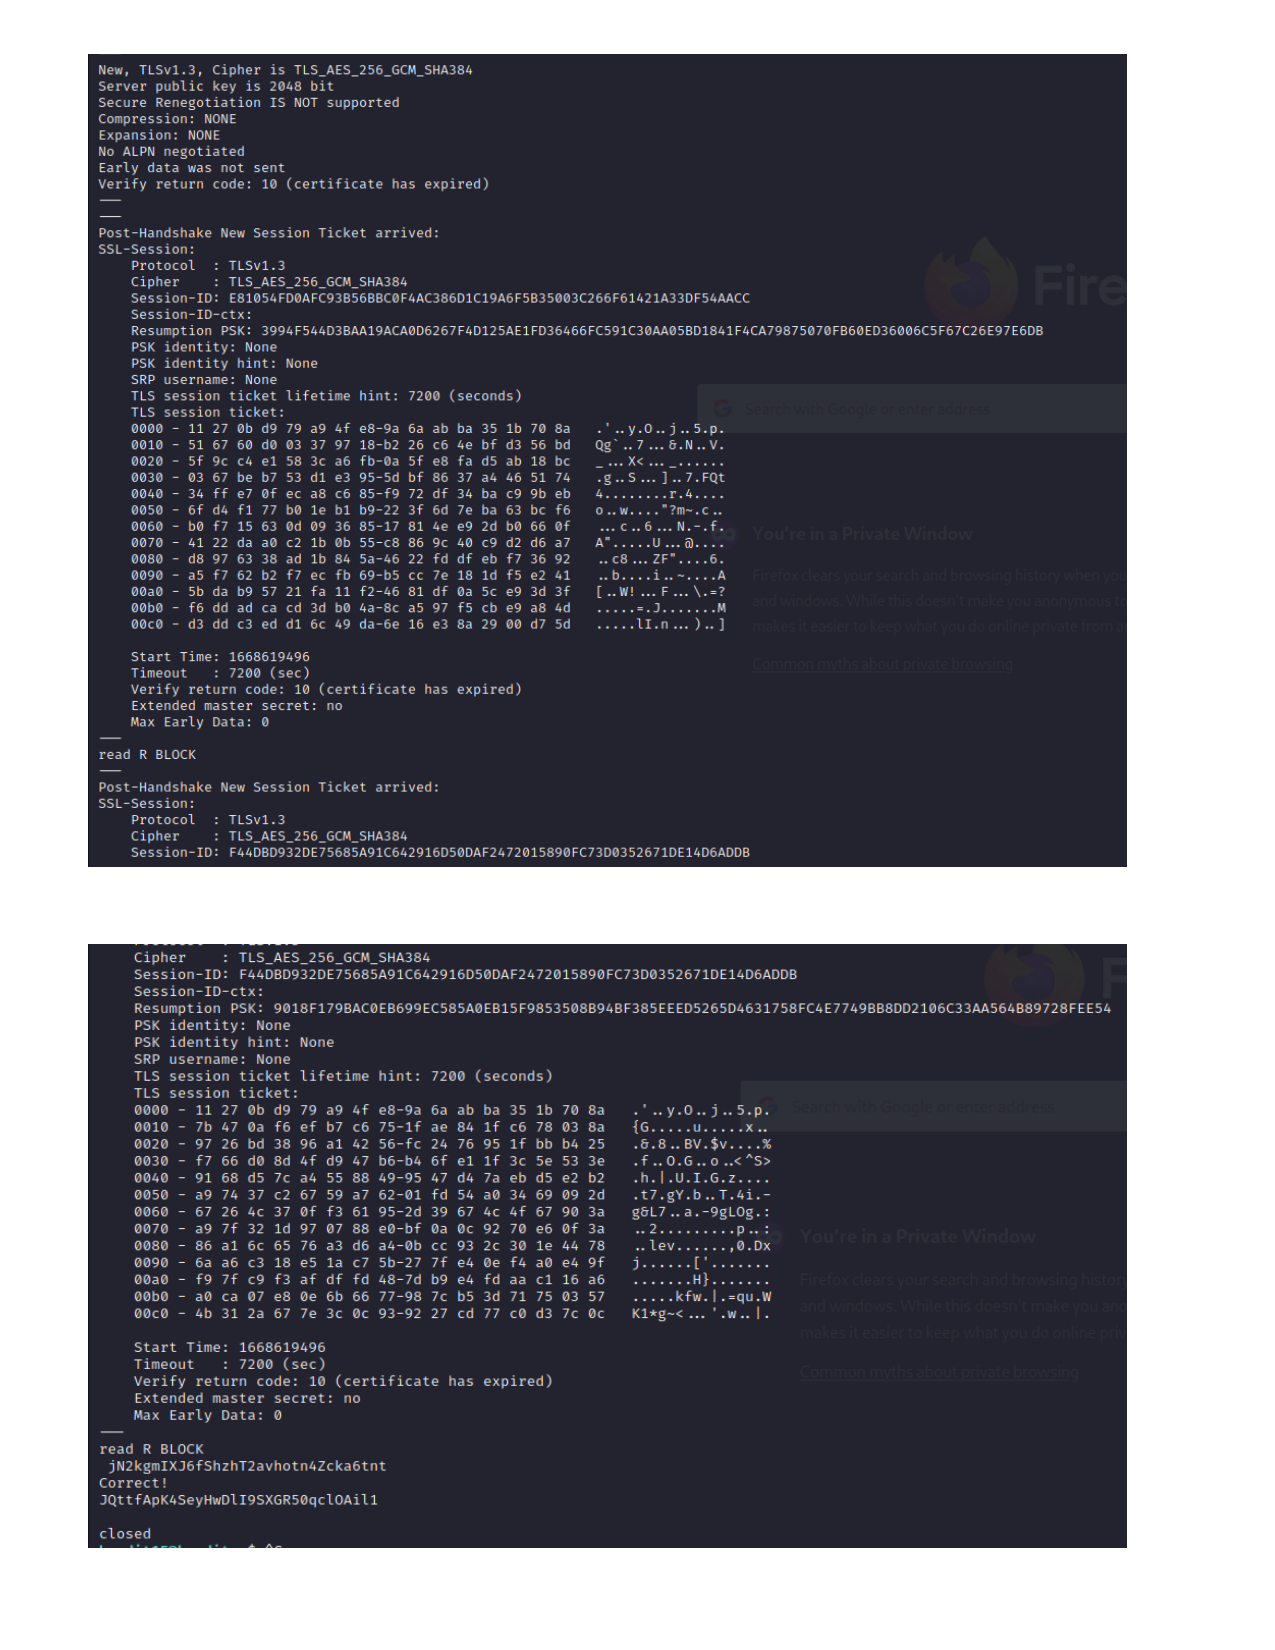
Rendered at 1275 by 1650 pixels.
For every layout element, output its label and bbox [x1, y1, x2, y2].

picture [88, 944, 1127, 1548]
picture [88, 54, 1127, 867]
